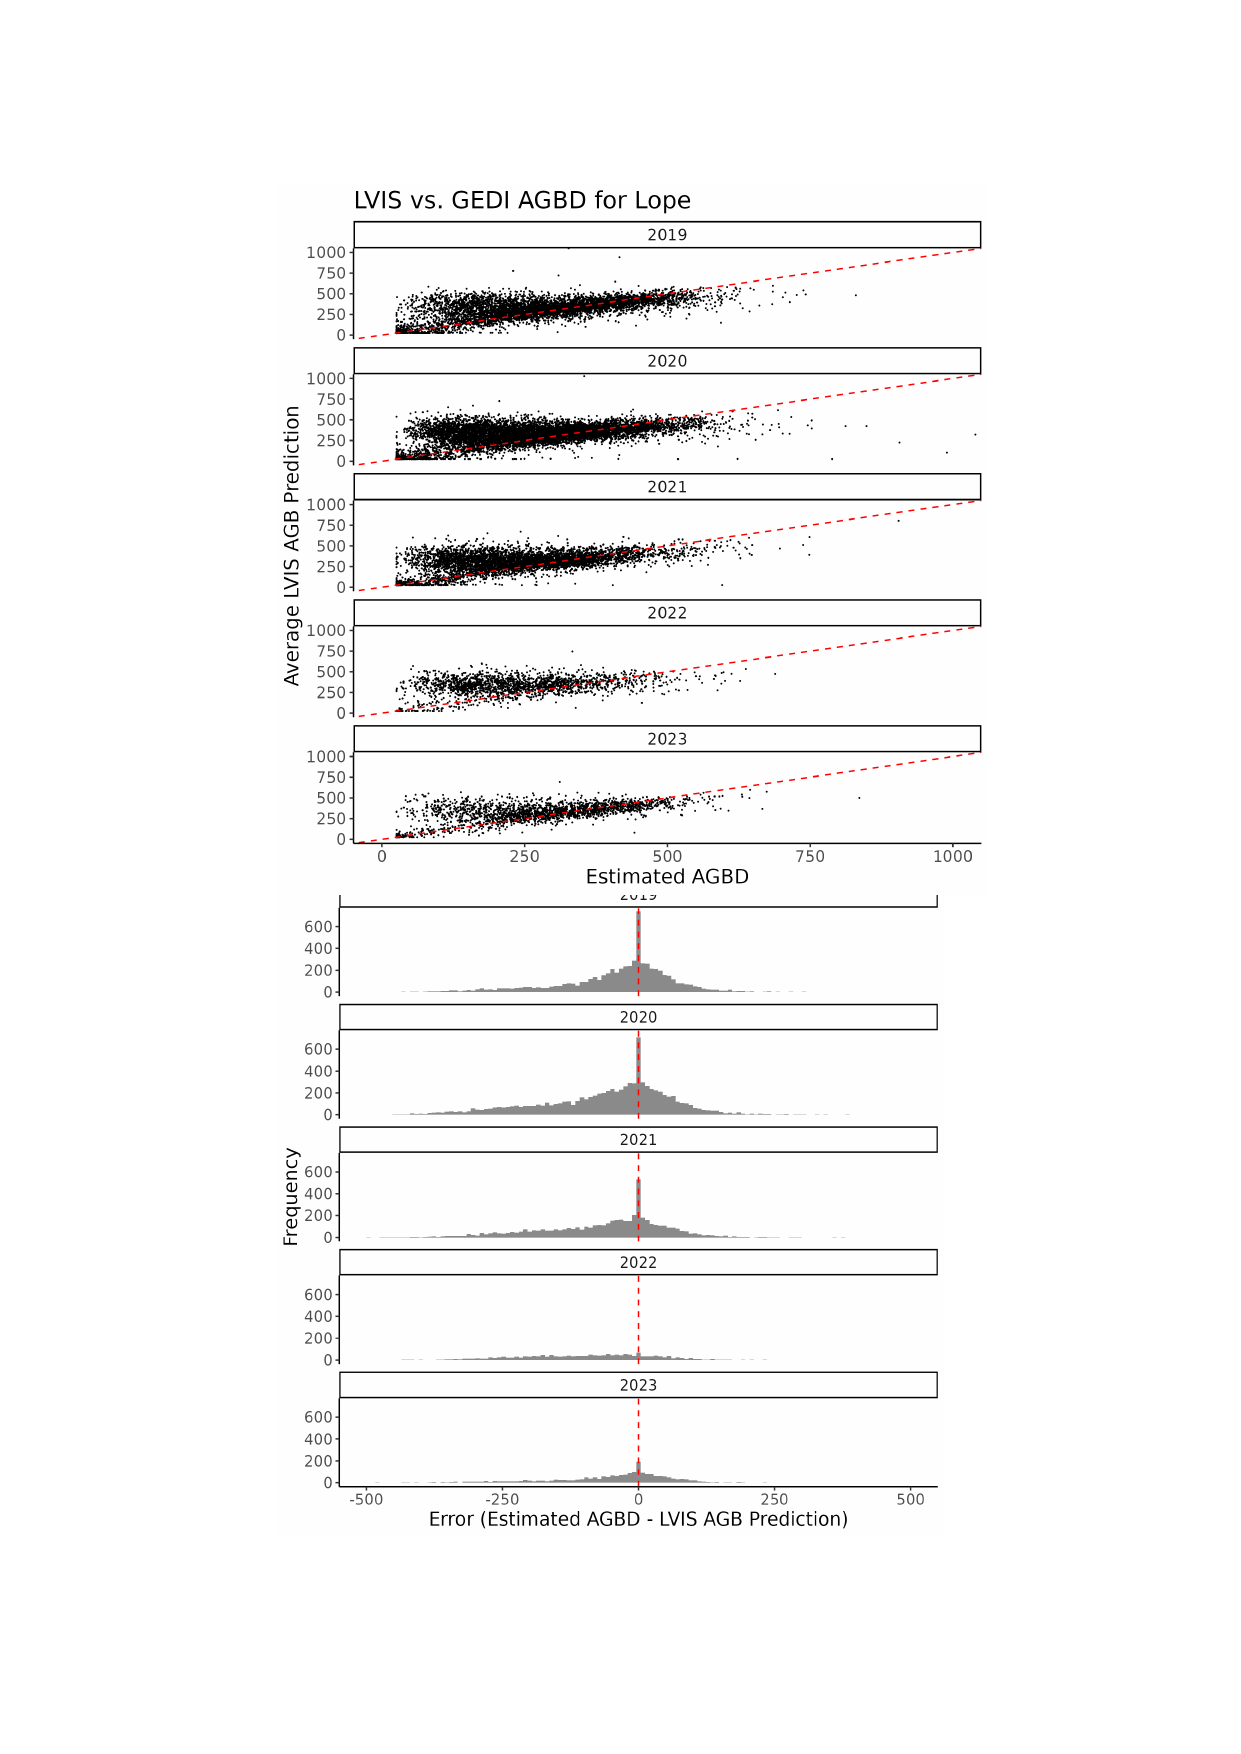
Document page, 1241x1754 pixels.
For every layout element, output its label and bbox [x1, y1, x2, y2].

picture [276, 183, 989, 1537]
